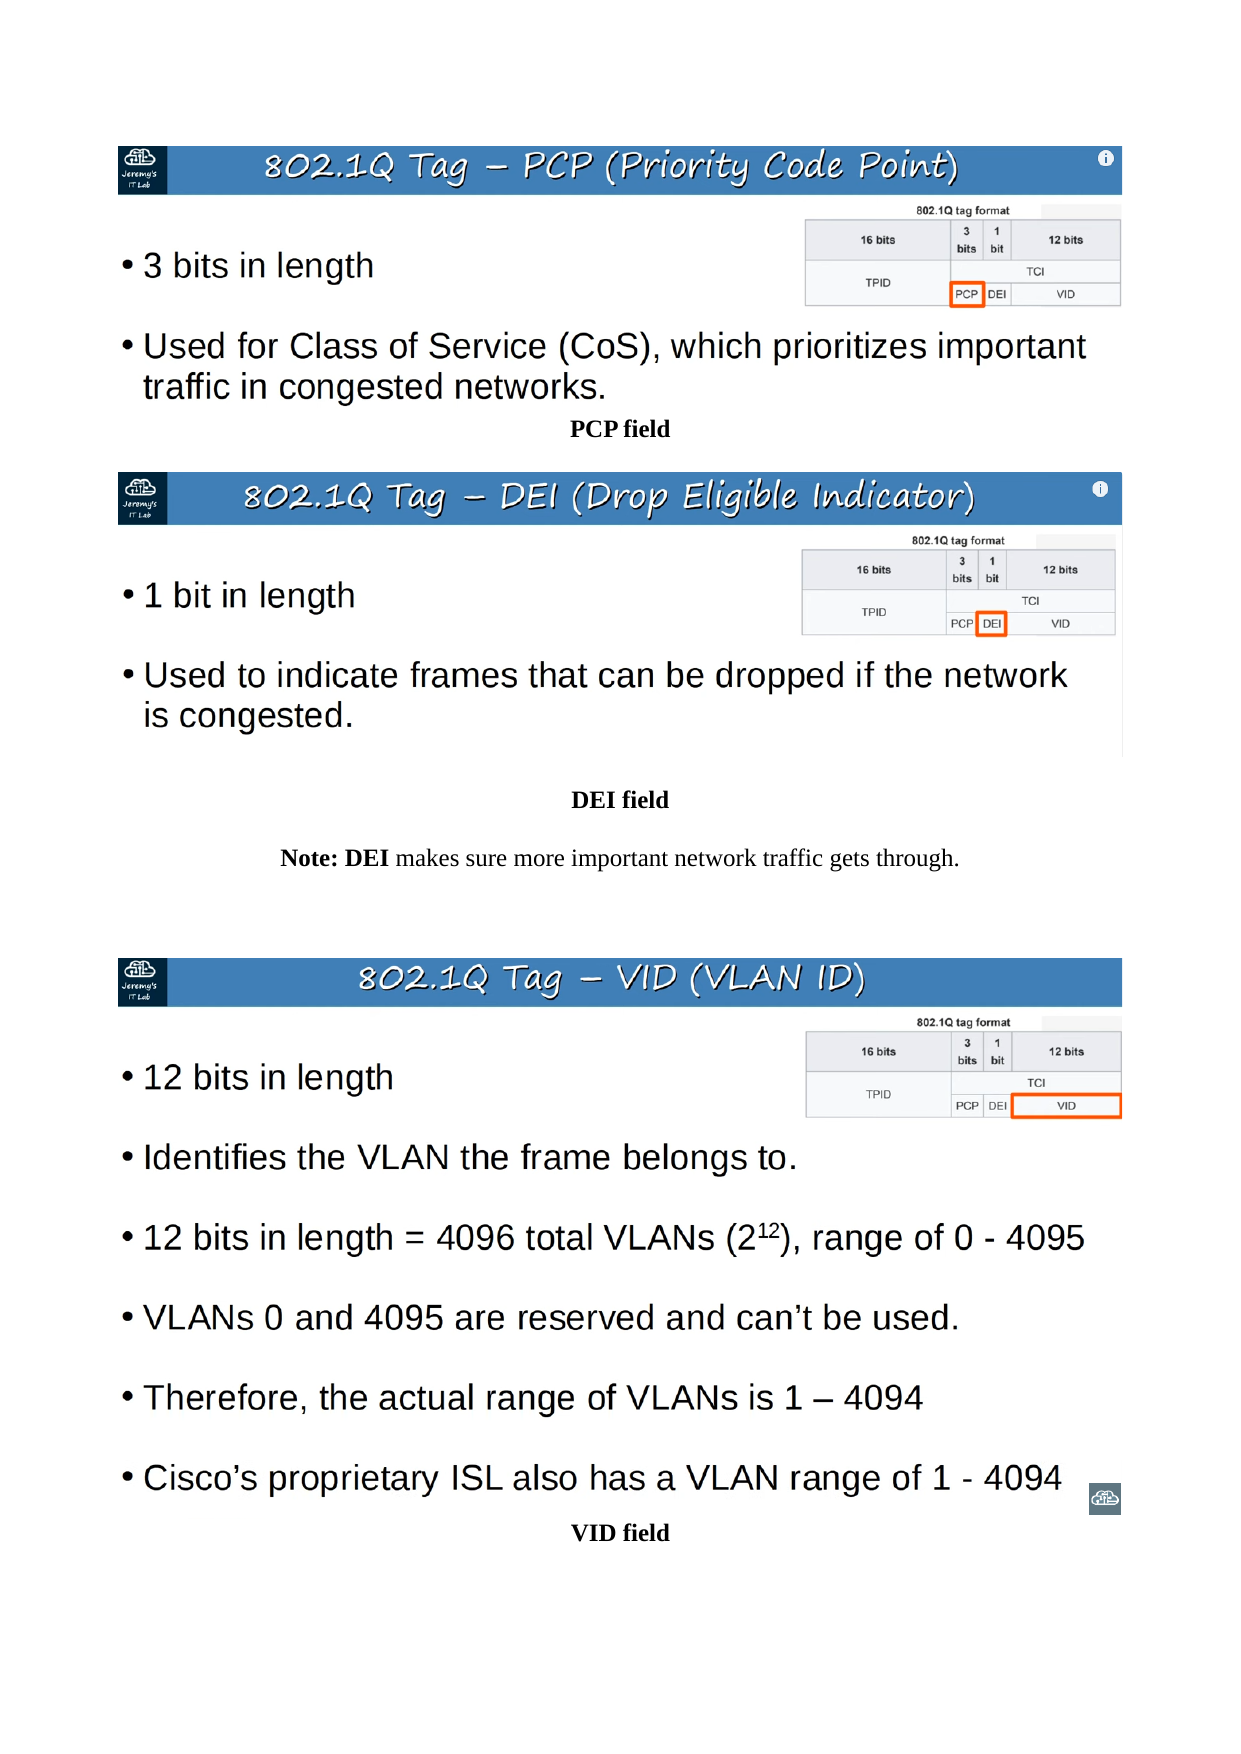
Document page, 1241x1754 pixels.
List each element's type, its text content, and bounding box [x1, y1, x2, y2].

picture [118, 146, 1123, 415]
text Note: DEI makes sure more important network traffic gets through. [118, 843, 1122, 872]
picture [118, 958, 1123, 1519]
text PCP field [118, 415, 1122, 443]
text VID field [118, 1519, 1122, 1547]
picture [118, 472, 1123, 757]
text DEI field [118, 786, 1122, 814]
